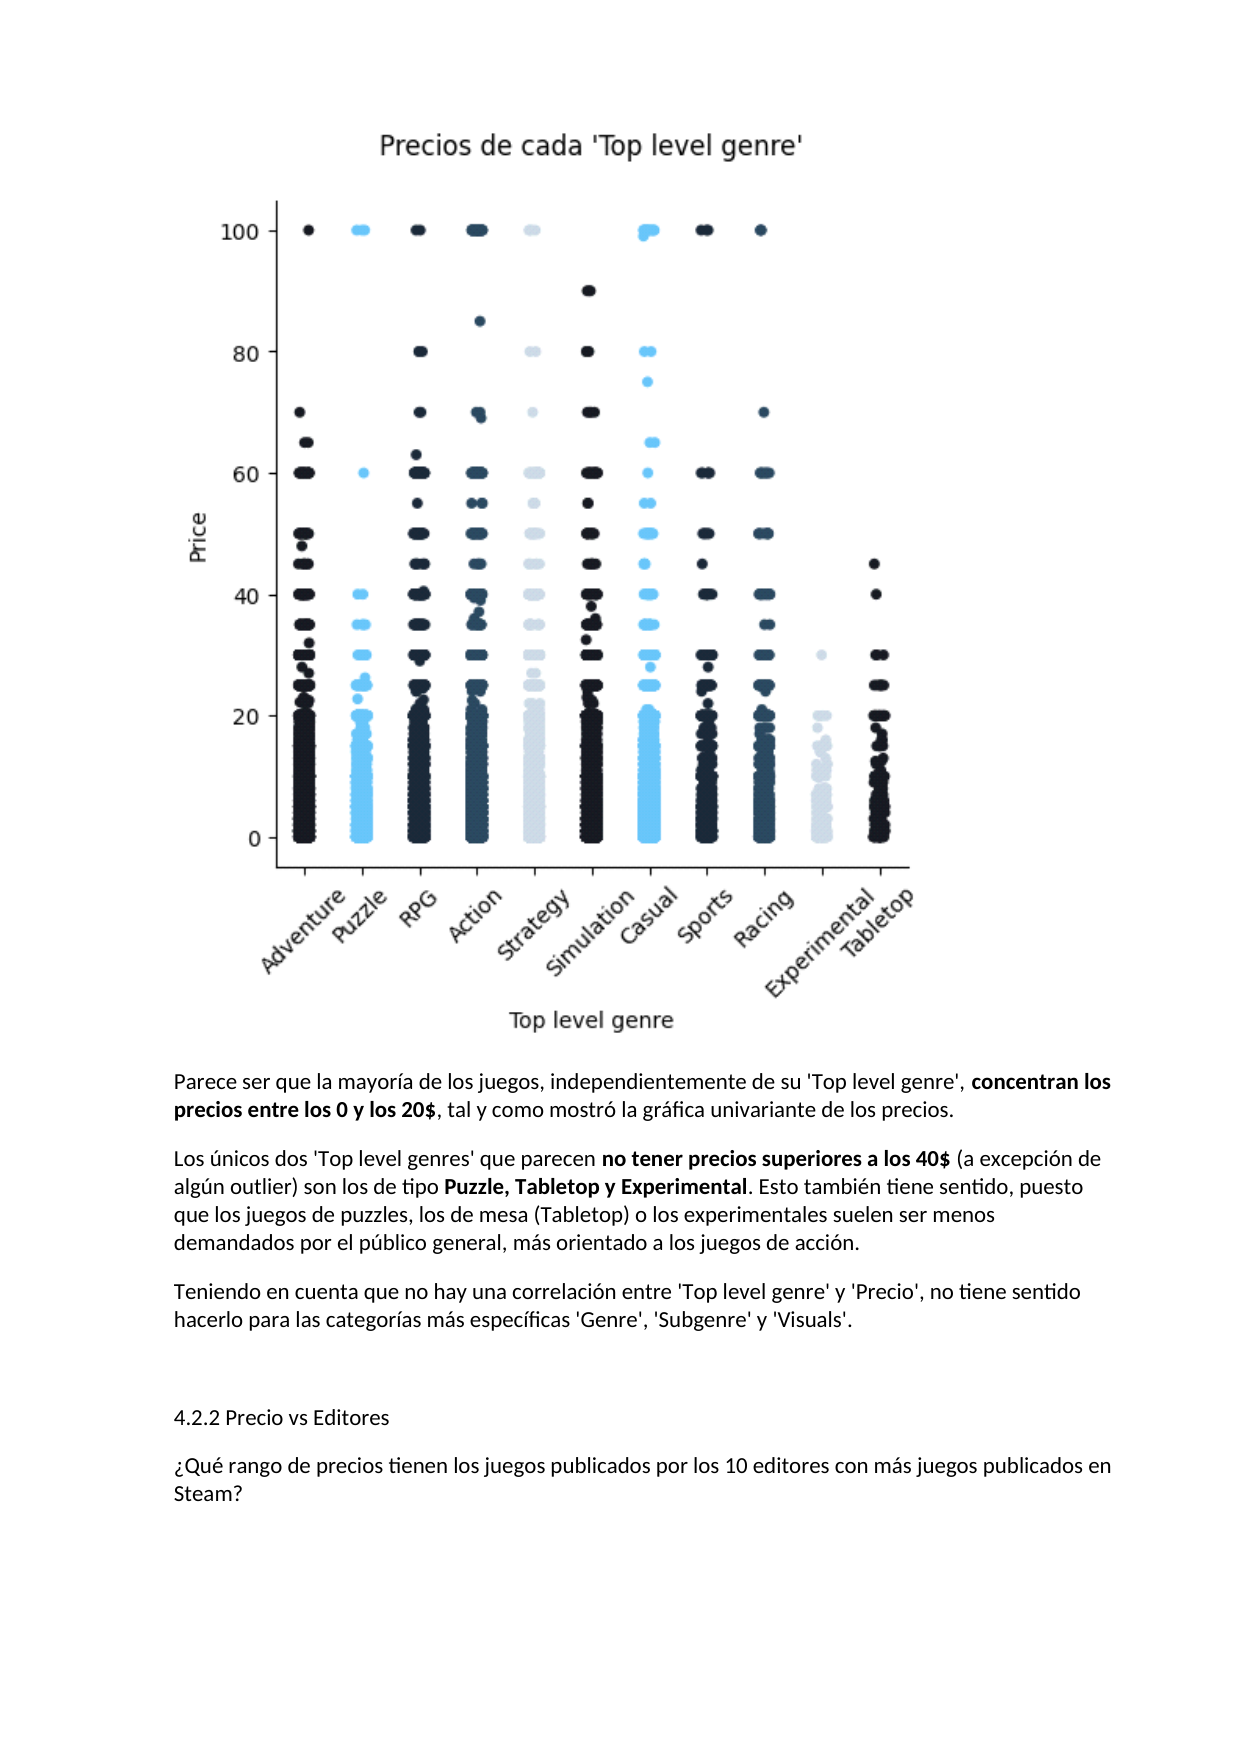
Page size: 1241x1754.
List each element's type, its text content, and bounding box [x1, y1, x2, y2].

text Teniendo en cuenta que no hay una correlación entre 'Top level genre' y 'Precio', no tiene sentido hacerlo para las categorías más específicas 'Genre', 'Subgenre' y 'Visuals'. [174, 1277, 1122, 1333]
text ¿Qué rango de precios tienen los juegos publicados por los 10 editores con más juegos publicados en Steam? [174, 1451, 1122, 1507]
text 4.2.2 Precio vs Editores [174, 1403, 1122, 1431]
text Los únicos dos 'Top level genres' que parecen no tener precios superiores a los 40$ (a excepción de algún outlier) son los de tipo Puzzle, Tabletop y Experimental. Esto también tiene sentido, puesto que los juegos de puzzles, los de mesa (Tabletop) o los experimentales suelen ser menos demandados por el público general, más orientado a los juegos de acción. [174, 1144, 1122, 1256]
text Parece ser que la mayoría de los juegos, independientemente de su 'Top level genre', concentran los precios entre los 0 y los 20$, tal y como mostró la gráfica univariante de los precios. [174, 1067, 1122, 1123]
